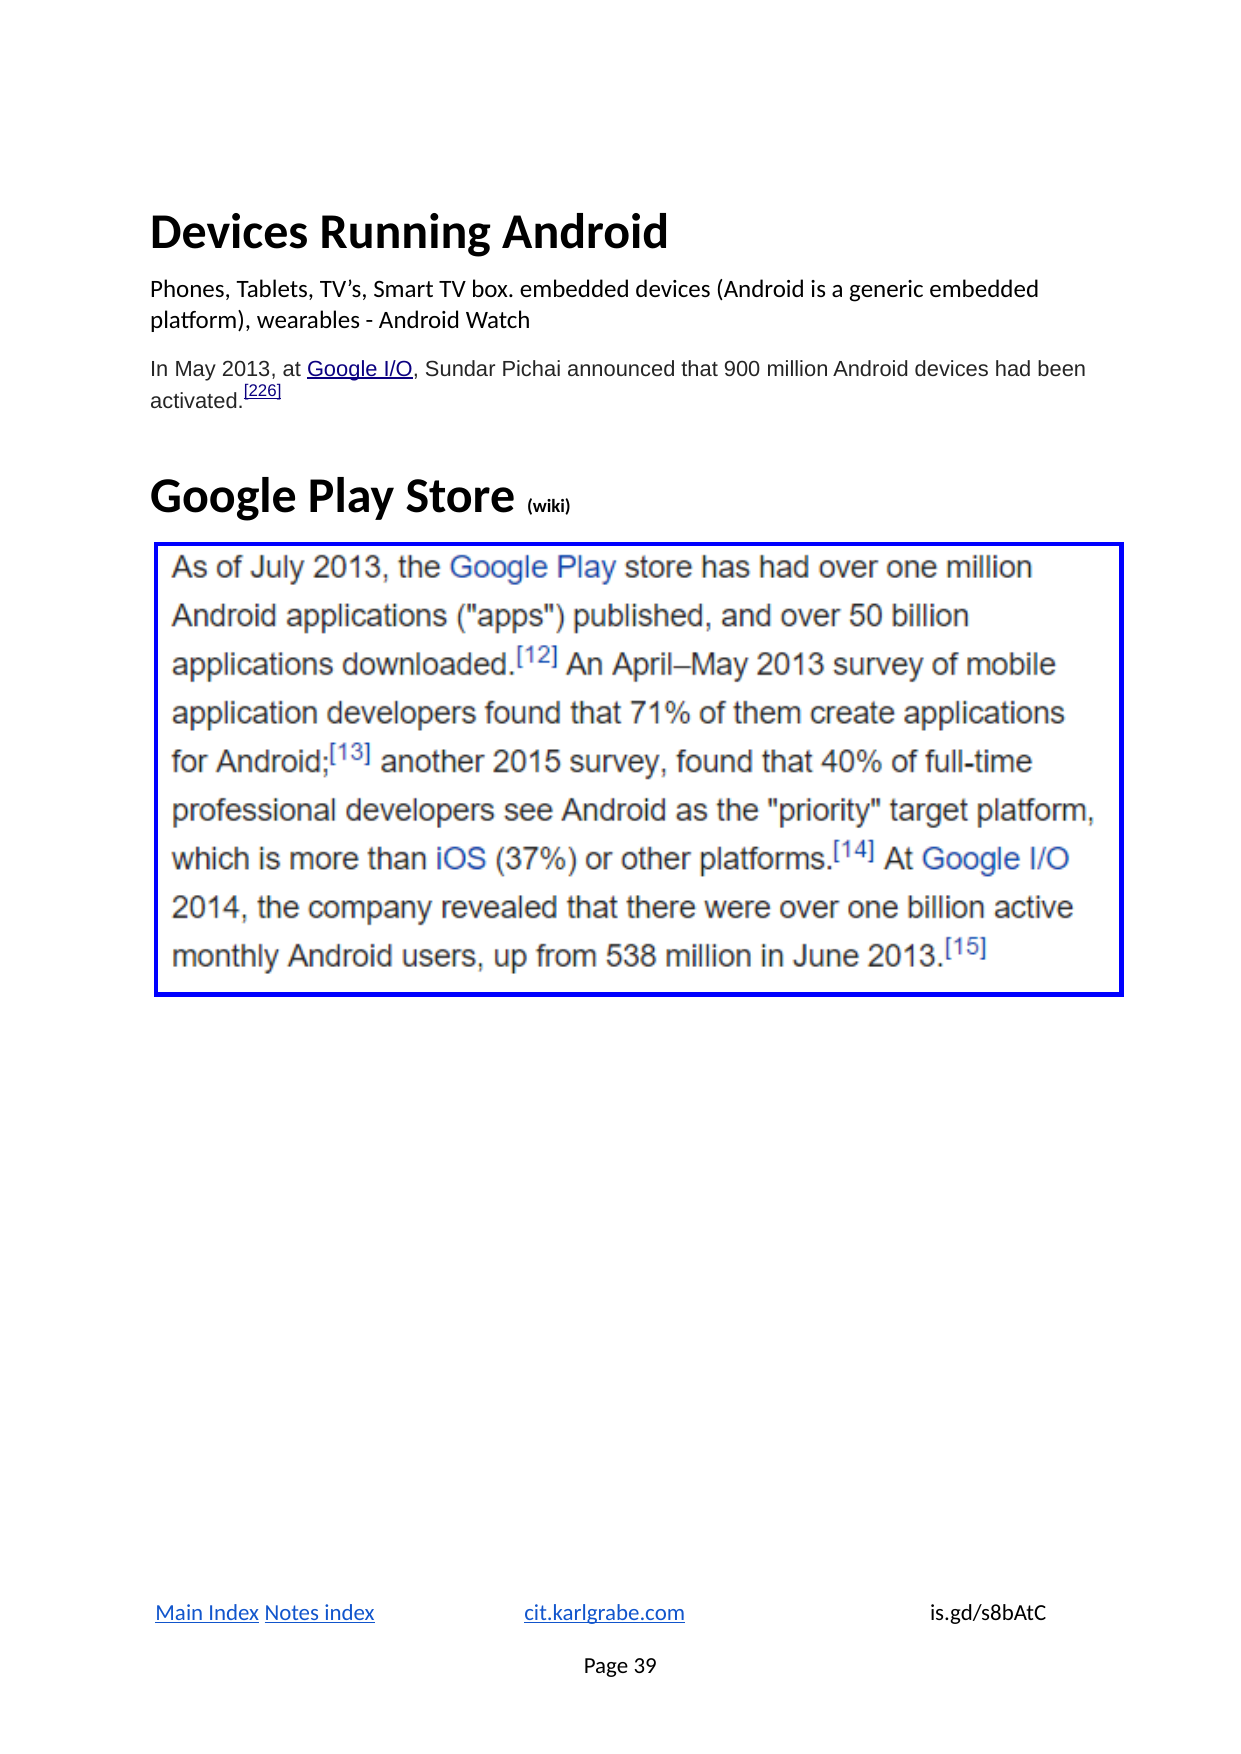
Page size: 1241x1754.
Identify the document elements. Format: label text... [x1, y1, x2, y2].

subtitle Devices Running Android [150, 200, 1090, 261]
text Phones, Tablets, TV’s, Smart TV box. embedded devices (Android is a generic embedded platform), wearables - Android Watch [150, 273, 1090, 334]
text In May 2013, at Google I/O, Sundar Pichai announced that 900 million Android devices had been activated.[226] [150, 355, 1090, 414]
picture [158, 546, 1119, 992]
subtitle Google Play Store (wiki) [150, 464, 1090, 525]
